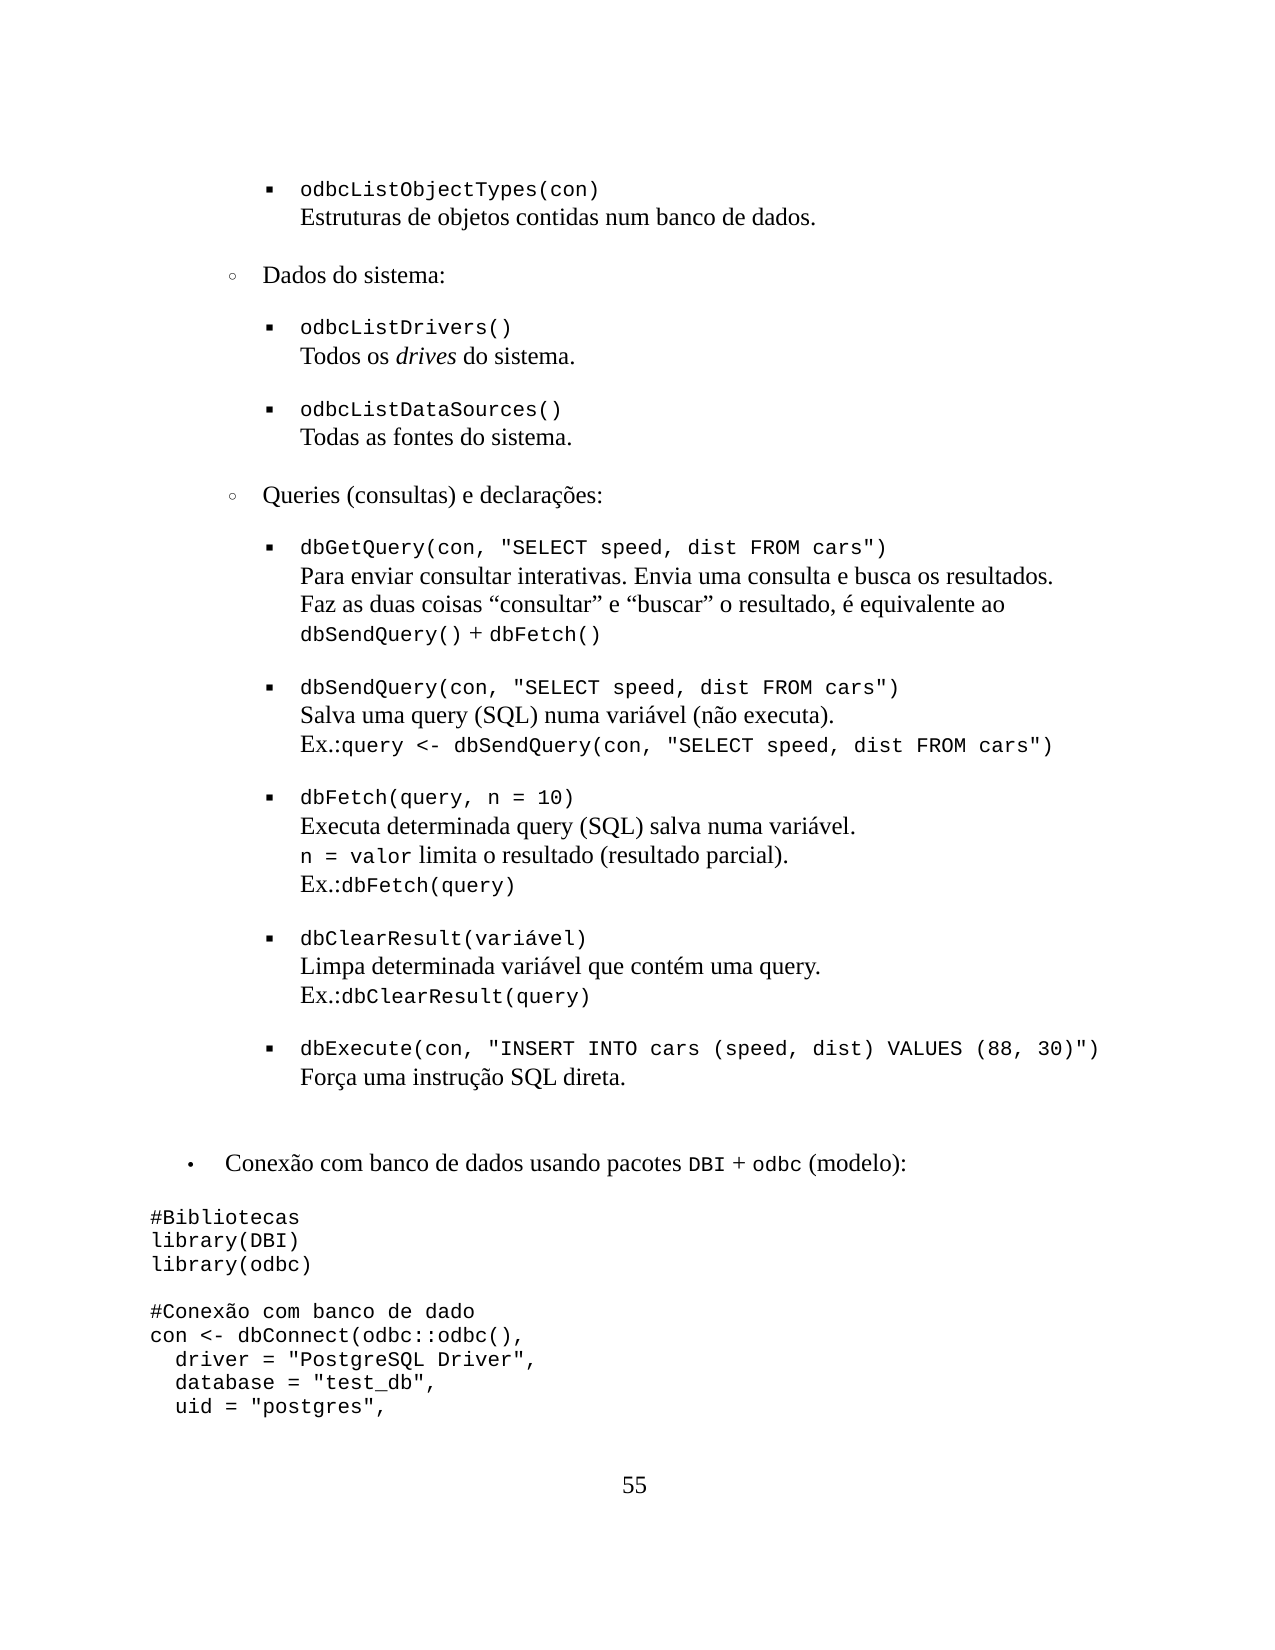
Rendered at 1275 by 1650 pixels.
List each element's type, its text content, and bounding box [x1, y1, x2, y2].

text con <- dbConnect(odbc::odbc(), [150, 1325, 1125, 1348]
list dbClearResult(variável) Limpa determinada variável que contém uma query. Ex.:dbClearResult(query) [262, 928, 1125, 1038]
text #Bibliotecas [150, 1207, 1125, 1230]
list odbcListDrivers() Todos os drives do sistema. [262, 317, 1125, 398]
text database = "test_db", [150, 1372, 1125, 1396]
list dbExecute(con, "INSERT INTO cars (speed, dist) VALUES (88, 30)") Força uma instrução SQL direta. [262, 1038, 1125, 1119]
text library(DBI) [150, 1230, 1125, 1254]
text library(odbc) [150, 1254, 1125, 1278]
list odbcListObjectTypes(con) Estruturas de objetos contidas num banco de dados. [262, 179, 1125, 260]
list dbGetQuery(con, "SELECT speed, dist FROM cars") Para enviar consultar interativas. Envia uma consulta e busca os resultados. Faz as duas coisas “consultar” e “buscar” o resultado, é equivalente ao dbSendQuery() + dbFetch() [262, 537, 1125, 677]
list Dados do sistema: [225, 260, 1125, 317]
text uid = "postgres", [150, 1396, 1125, 1419]
list Conexão com banco de dados usando pacotes DBI + odbc (modelo): [187, 1148, 1125, 1207]
text #Conexão com banco de dado [150, 1301, 1125, 1325]
list [262, 150, 1125, 179]
text driver = "PostgreSQL Driver", [150, 1348, 1125, 1372]
list Queries (consultas) e declarações: [225, 480, 1125, 537]
list dbSendQuery(con, "SELECT speed, dist FROM cars") Salva uma query (SQL) numa variável (não executa). Ex.:query <- dbSendQuery(con, "SELECT speed, dist FROM cars") [262, 677, 1125, 787]
list odbcListDataSources() Todas as fontes do sistema. [262, 398, 1125, 480]
list dbFetch(query, n = 10) Executa determinada query (SQL) salva numa variável. n = valor limita o resultado (resultado parcial). Ex.:dbFetch(query) [262, 787, 1125, 928]
